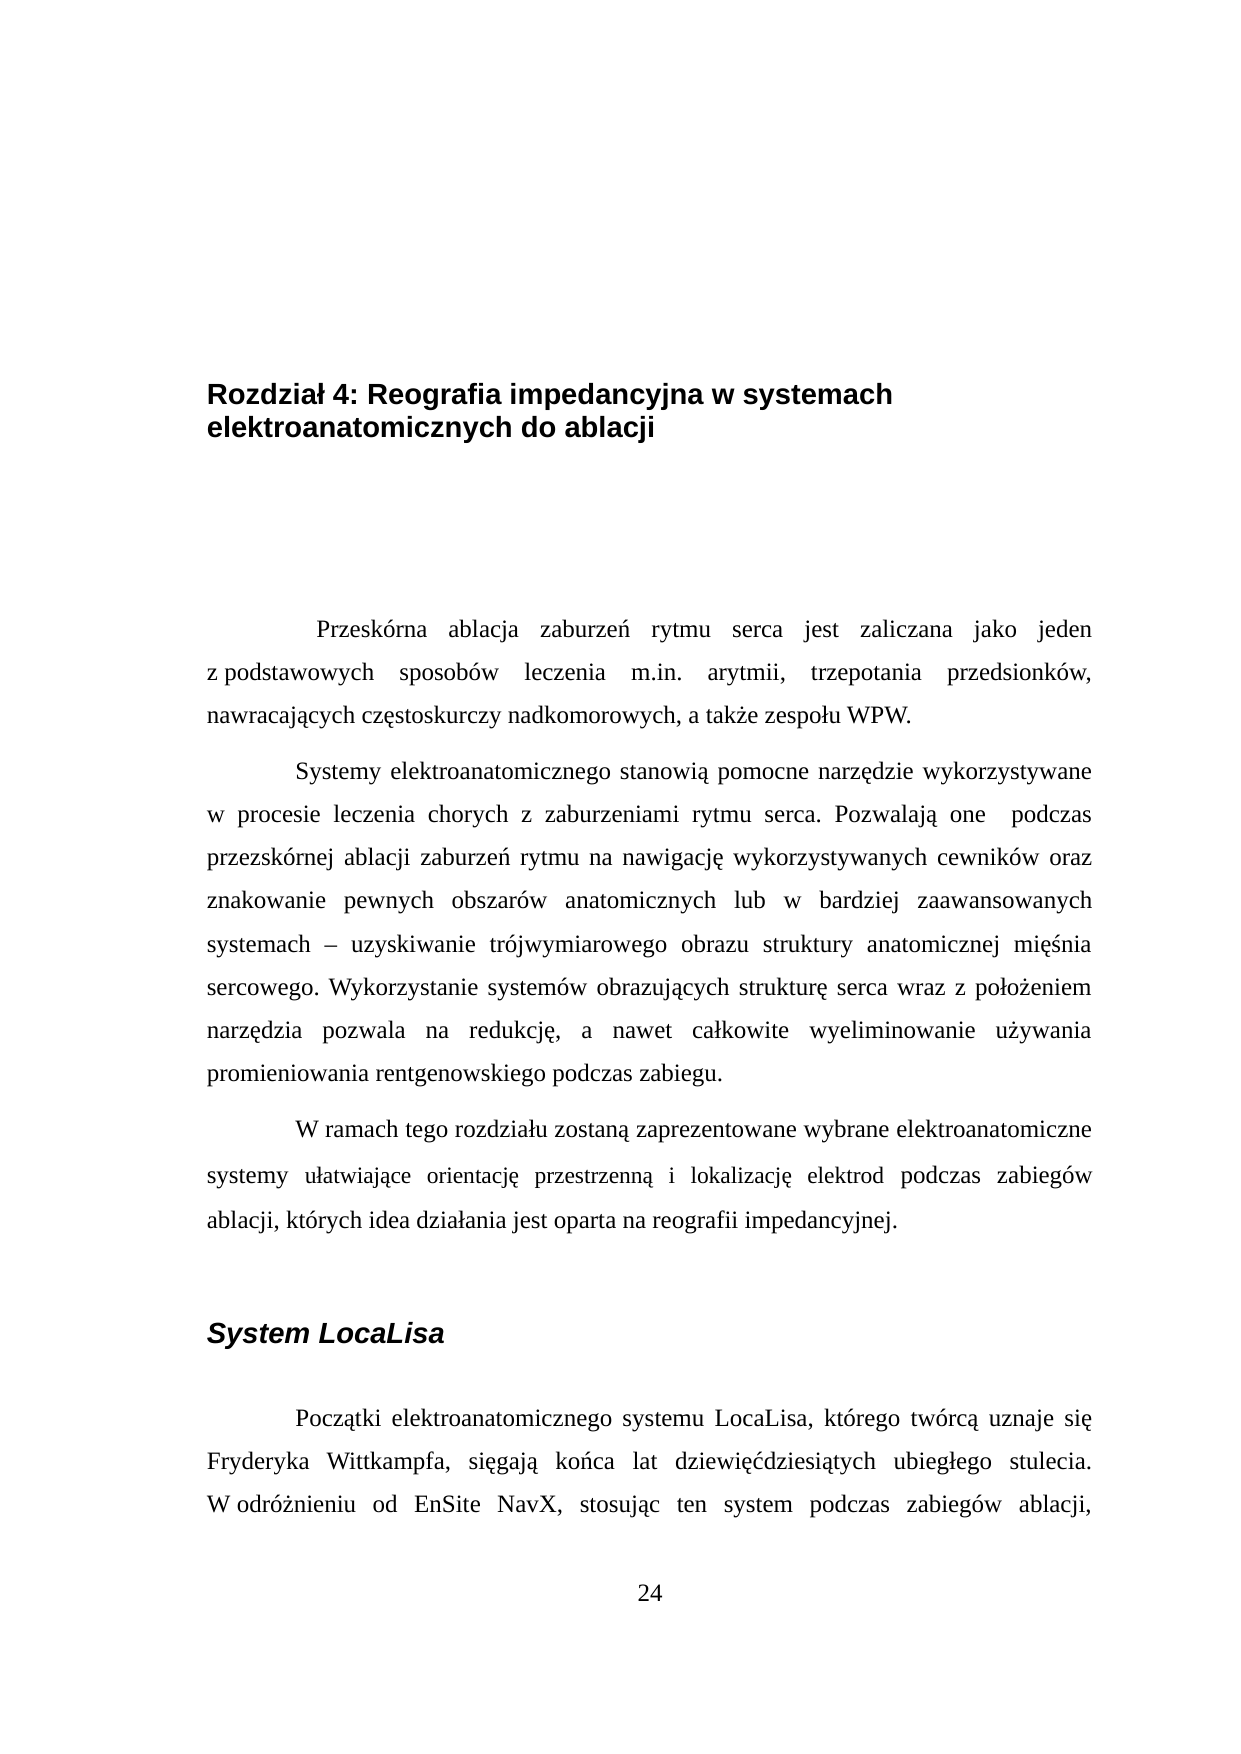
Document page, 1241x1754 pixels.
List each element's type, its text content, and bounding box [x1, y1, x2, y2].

text W ramach tego rozdziału zostaną zaprezentowane wybrane elektroanatomiczne systemy ułatwiające orientację przestrzenną i lokalizację elektrod podczas zabiegów ablacji, których idea działania jest oparta na reografii impedancyjnej. [207, 1114, 1093, 1233]
subtitle System LocaLisa [207, 1316, 1093, 1349]
text Systemy elektroanatomicznego stanowią pomocne narzędzie wykorzystywane w procesie leczenia chorych z zaburzeniami rytmu serca. Pozwalają one podczas przezskórnej ablacji zaburzeń rytmu na nawigację wykorzystywanych cewników oraz znakowanie pewnych obszarów anatomicznych lub w bardziej zaawansowanych systemach – uzyskiwanie trójwymiarowego obrazu struktury anatomicznej mięśnia sercowego. Wykorzystanie systemów obrazujących strukturę serca wraz z położeniem narzędzia pozwala na redukcję, a nawet całkowite wyeliminowanie używania promieniowania rentgenowskiego podczas zabiegu. [207, 756, 1093, 1087]
text Początki elektroanatomicznego systemu LocaLisa, którego twórcą uznaje się Fryderyka Wittkampfa, sięgają końca lat dziewięćdziesiątych ubiegłego stulecia. W odróżnieniu od EnSite NavX, stosując ten system podczas zabiegów ablacji, [207, 1403, 1093, 1518]
subtitle Rozdział 4: Reografia impedancyjna w systemach elektroanatomicznych do ablacji [207, 377, 1093, 444]
text Przeskórna ablacja zaburzeń rytmu serca jest zaliczana jako jeden z podstawowych sposobów leczenia m.in. arytmii, trzepotania przedsionków, nawracających częstoskurczy nadkomorowych, a także zespołu WPW. [207, 614, 1093, 729]
